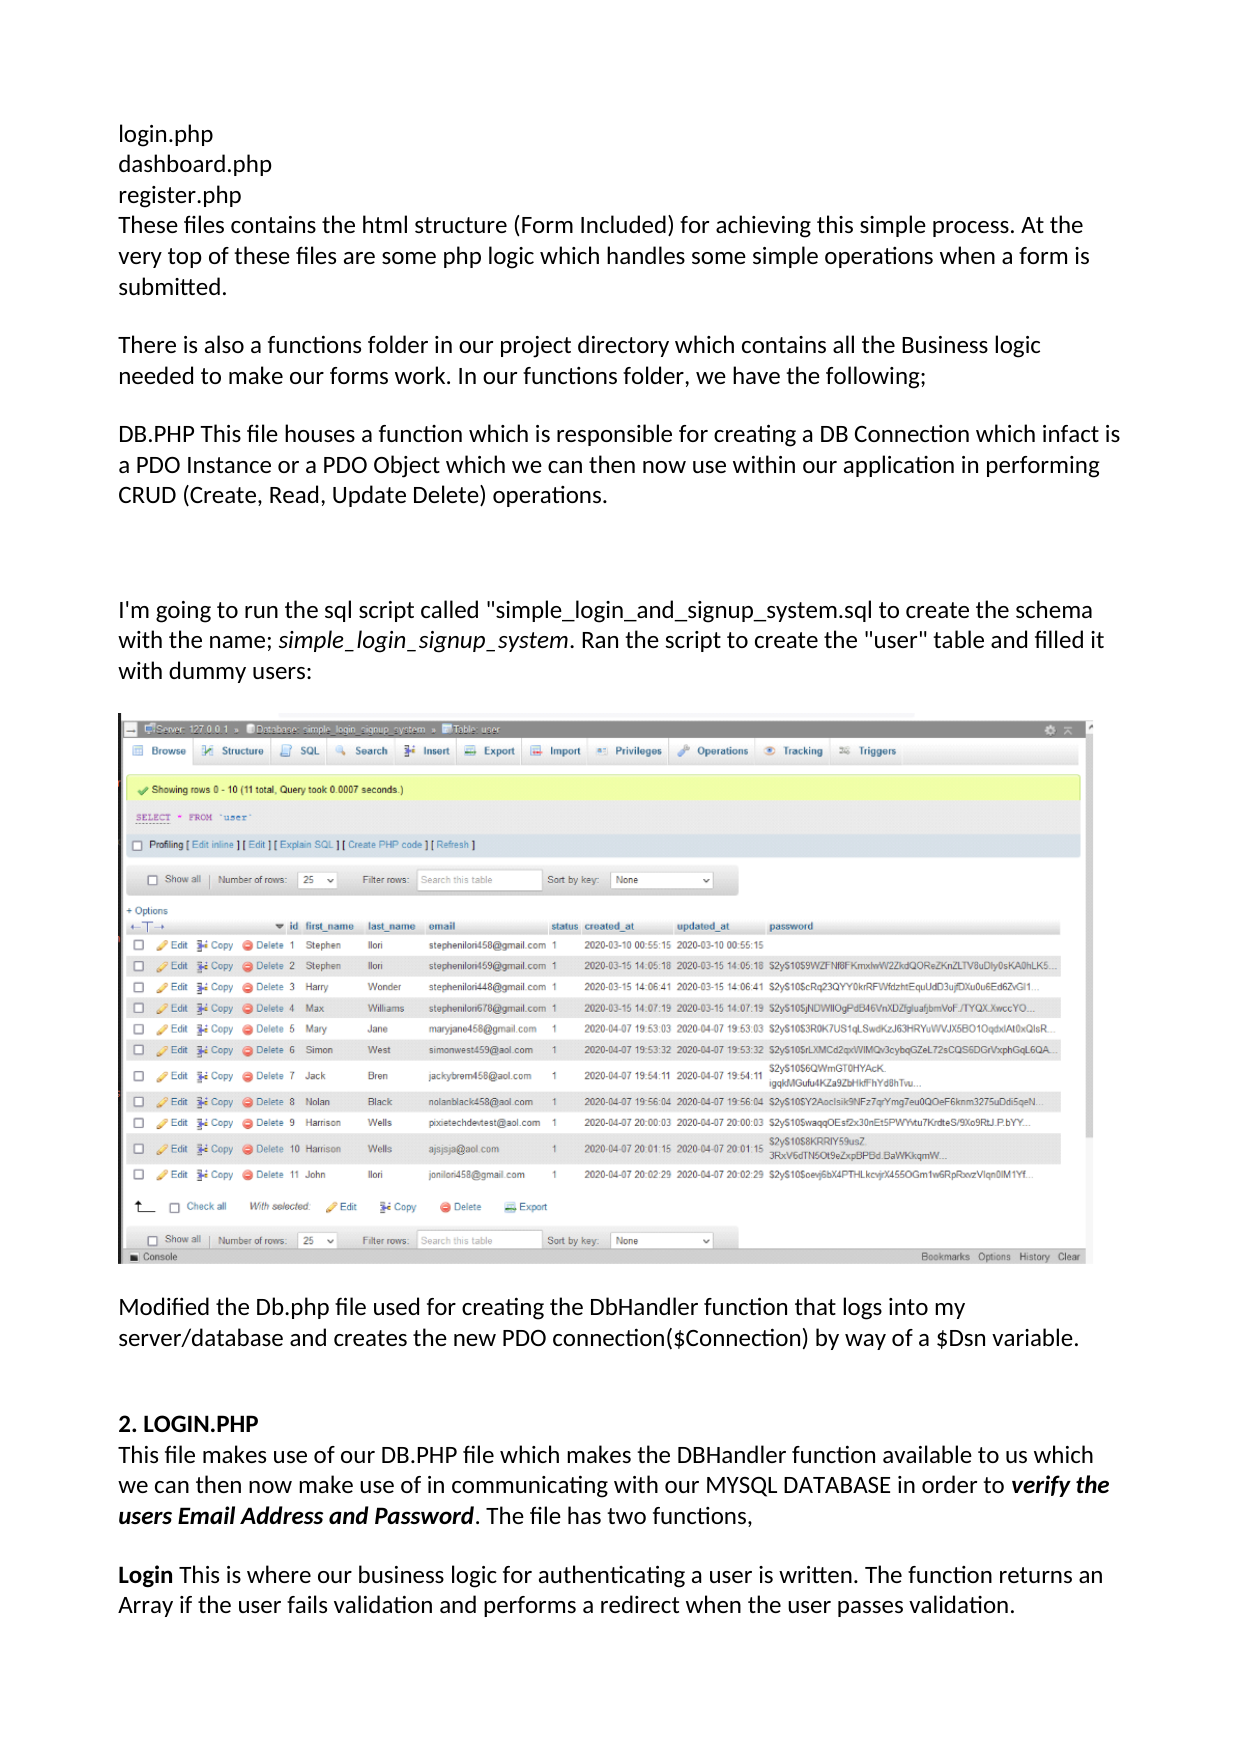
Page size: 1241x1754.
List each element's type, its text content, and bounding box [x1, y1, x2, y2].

text 2. LOGIN.PHP [118, 1409, 1122, 1439]
text DB.PHP This file houses a function which is responsible for creating a DB Connection which infact is a PDO Instance or a PDO Object which we can then now use within our application in performing CRUD (Create, Read, Update Delete) operations. [118, 418, 1122, 510]
text I'm going to run the sql script called "simple_login_and_signup_system.sql to create the schema with the name; simple_login_signup_system. Ran the script to create the "user" table and filled it with dummy users: [118, 594, 1122, 686]
text These files contains the html structure (Form Included) for achieving this simple process. At the very top of these files are some php logic which handles some simple operations when a form is submitted. [118, 210, 1122, 301]
text Modified the Db.php file used for creating the DbHandler function that logs into my server/database and creates the new PDO connection($Connection) by way of a $Dsn variable. [118, 1292, 1122, 1353]
text Login This is where our business logic for authenticating a user is written. The function returns an Array if the user fails validation and performs a redirect when the user passes validation. [118, 1559, 1122, 1620]
text register.php [118, 179, 1122, 210]
text dashboard.php [118, 149, 1122, 179]
text There is also a functions folder in our project directory which contains all the Business logic needed to make our forms work. In our functions folder, we have the following; [118, 329, 1122, 390]
text login.php [118, 118, 1122, 149]
text This file makes use of our DB.PHP file which makes the DBHandler function available to us which we can then now make use of in communicating with our MYSQL DATABASE in order to verify the users Email Address and Password. The file has two functions, [118, 1439, 1122, 1531]
